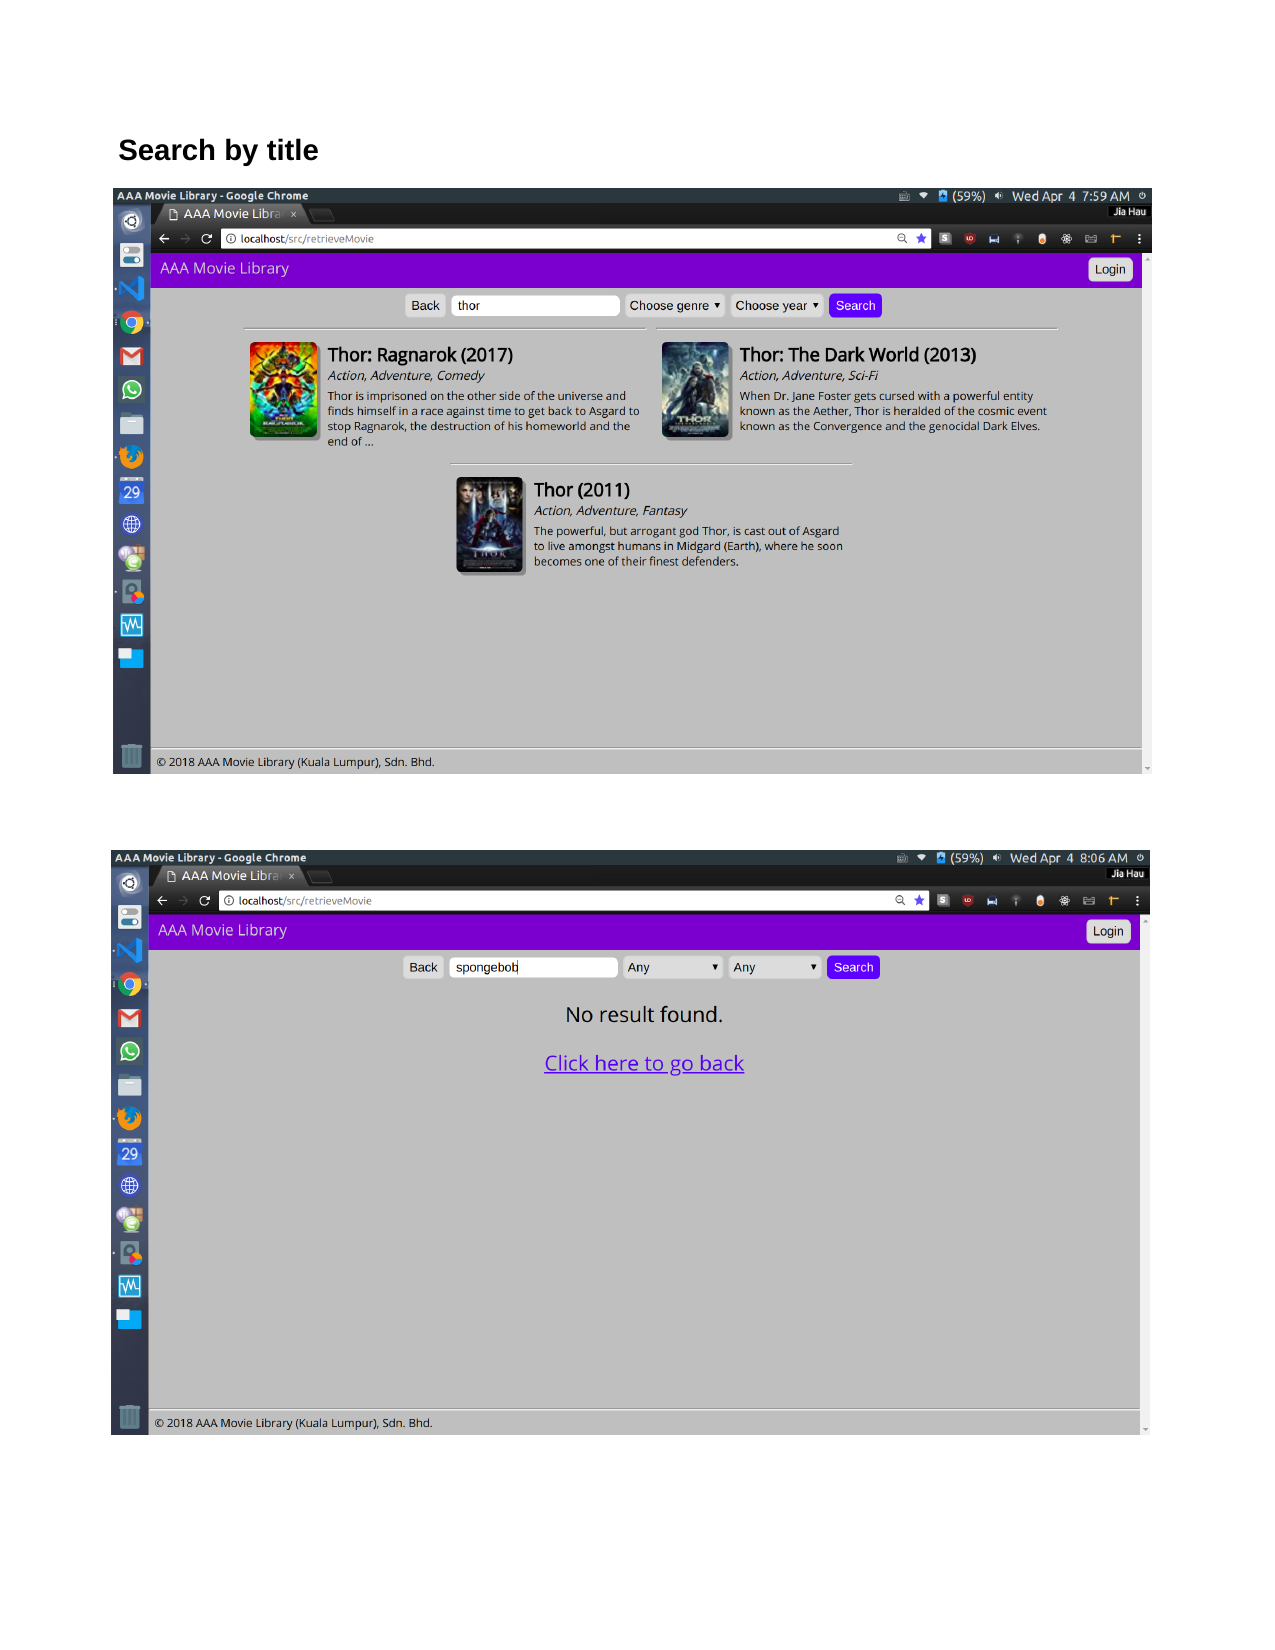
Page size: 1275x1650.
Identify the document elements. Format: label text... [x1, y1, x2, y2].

picture [113, 188, 1152, 774]
subtitle Search by title [118, 133, 1157, 166]
picture [111, 850, 1150, 1435]
